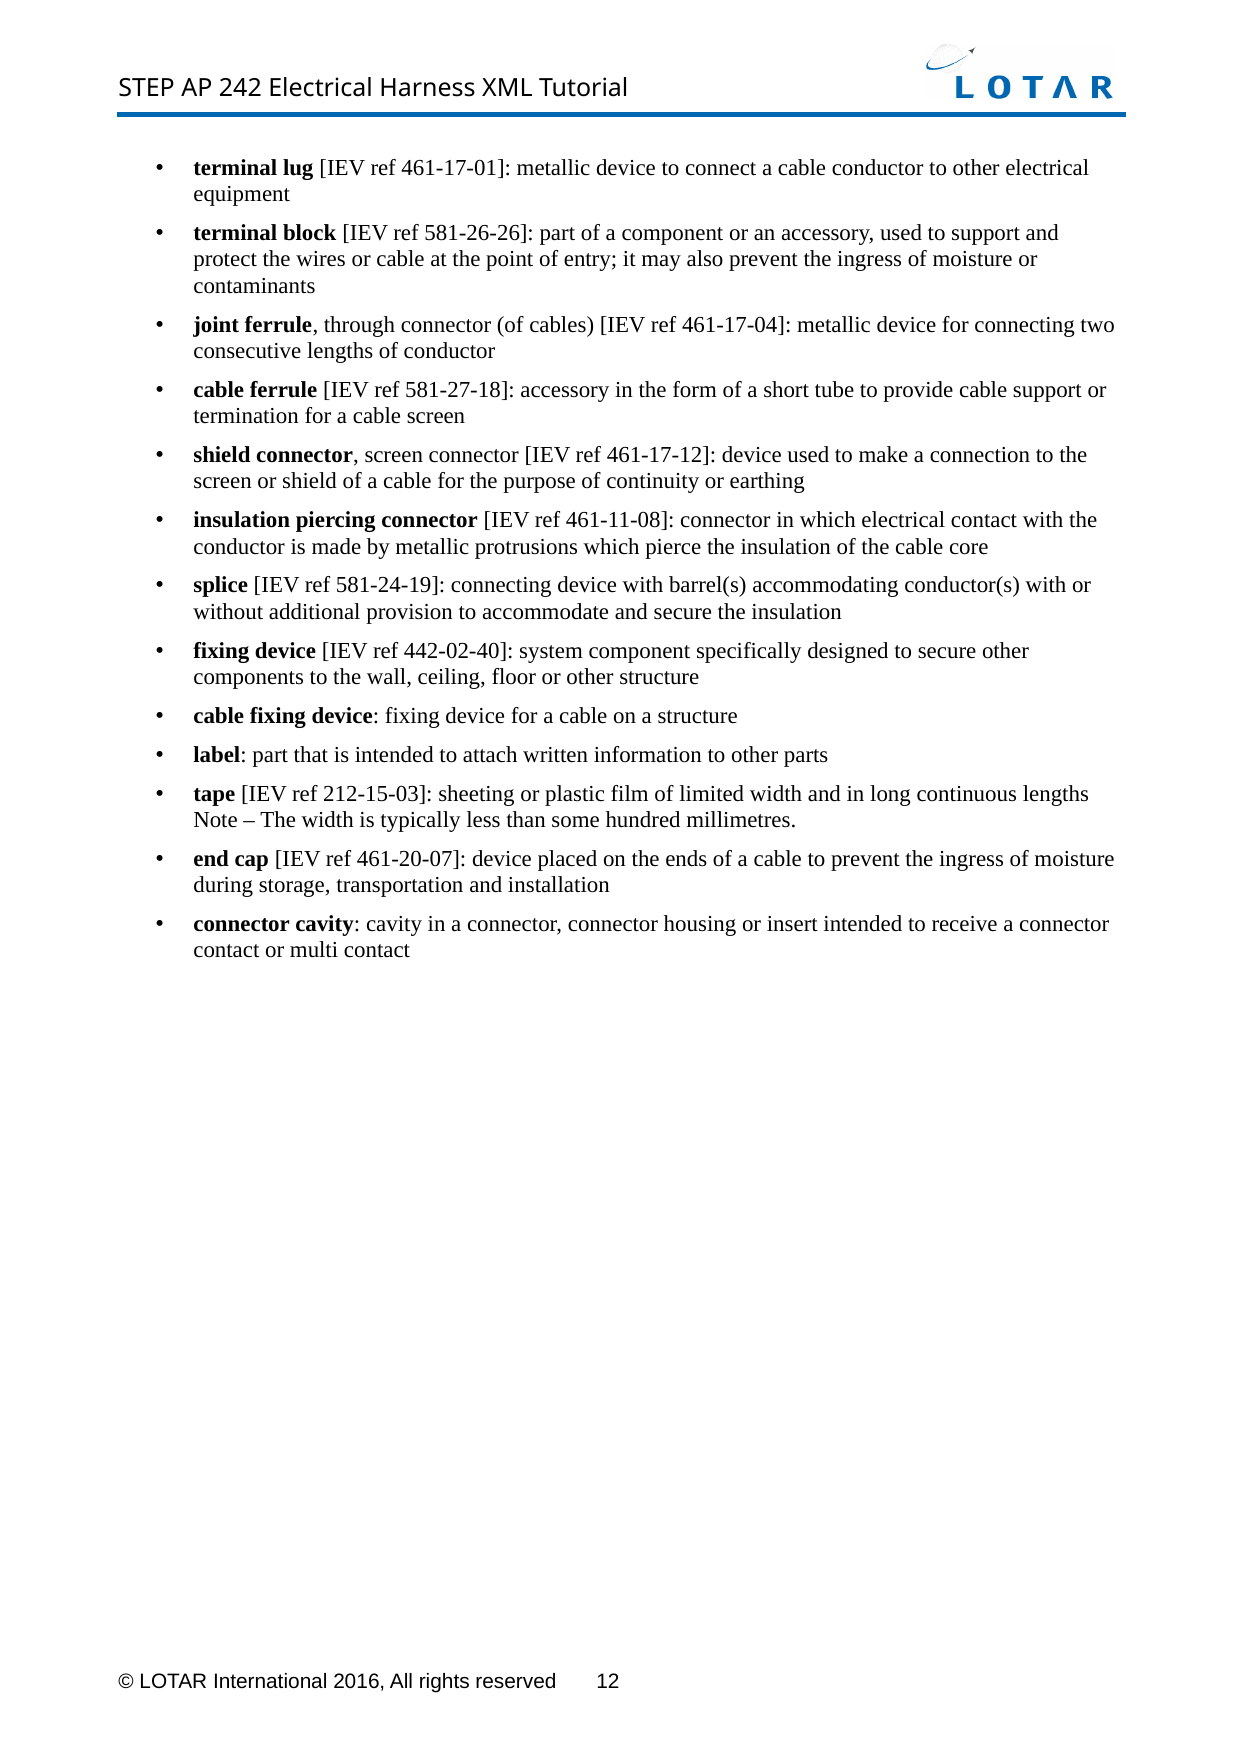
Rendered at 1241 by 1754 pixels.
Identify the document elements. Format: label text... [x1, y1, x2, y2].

list terminal lug [IEV ref 461-17-01]: metallic device to connect a cable conductor to other electrical equipment [156, 154, 1122, 207]
list tape [IEV ref 212-15-03]: sheeting or plastic film of limited width and in long continuous lengths Note – The width is typically less than some hundred millimetres. [156, 780, 1122, 832]
list cable ferrule [IEV ref 581-27-18]: accessory in the form of a short tube to provide cable support or termination for a cable screen [156, 376, 1122, 429]
list joint ferrule, through connector (of cables) [IEV ref 461-17-04]: metallic device for connecting two consecutive lengths of conductor [156, 311, 1122, 363]
list end cap [IEV ref 461-20-07]: device placed on the ends of a cable to prevent the ingress of moisture during storage, transportation and installation [156, 845, 1122, 898]
list insulation piercing connector [IEV ref 461-11-08]: connector in which electrical contact with the conductor is made by metallic protrusions which pierce the insulation of the cable core [156, 506, 1122, 559]
list fixing device [IEV ref 442-02-40]: system component specifically designed to secure other components to the wall, ceiling, floor or other structure [156, 637, 1122, 689]
list shield connector, screen connector [IEV ref 461-17-12]: device used to make a connection to the screen or shield of a cable for the purpose of continuity or earthing [156, 441, 1122, 494]
list connector cavity: cavity in a connector, connector housing or insert intended to receive a connector contact or multi contact [156, 910, 1122, 963]
list label: part that is intended to attach written information to other parts [156, 741, 1122, 767]
list cable fixing device: fixing device for a cable on a structure [156, 702, 1122, 728]
list terminal block [IEV ref 581-26-26]: part of a component or an accessory, used to support and protect the wires or cable at the point of entry; it may also prevent the ingress of moisture or contaminants [156, 219, 1122, 298]
list splice [IEV ref 581-24-19]: connecting device with barrel(s) accommodating conductor(s) with or without additional provision to accommodate and secure the insulation [156, 572, 1122, 624]
